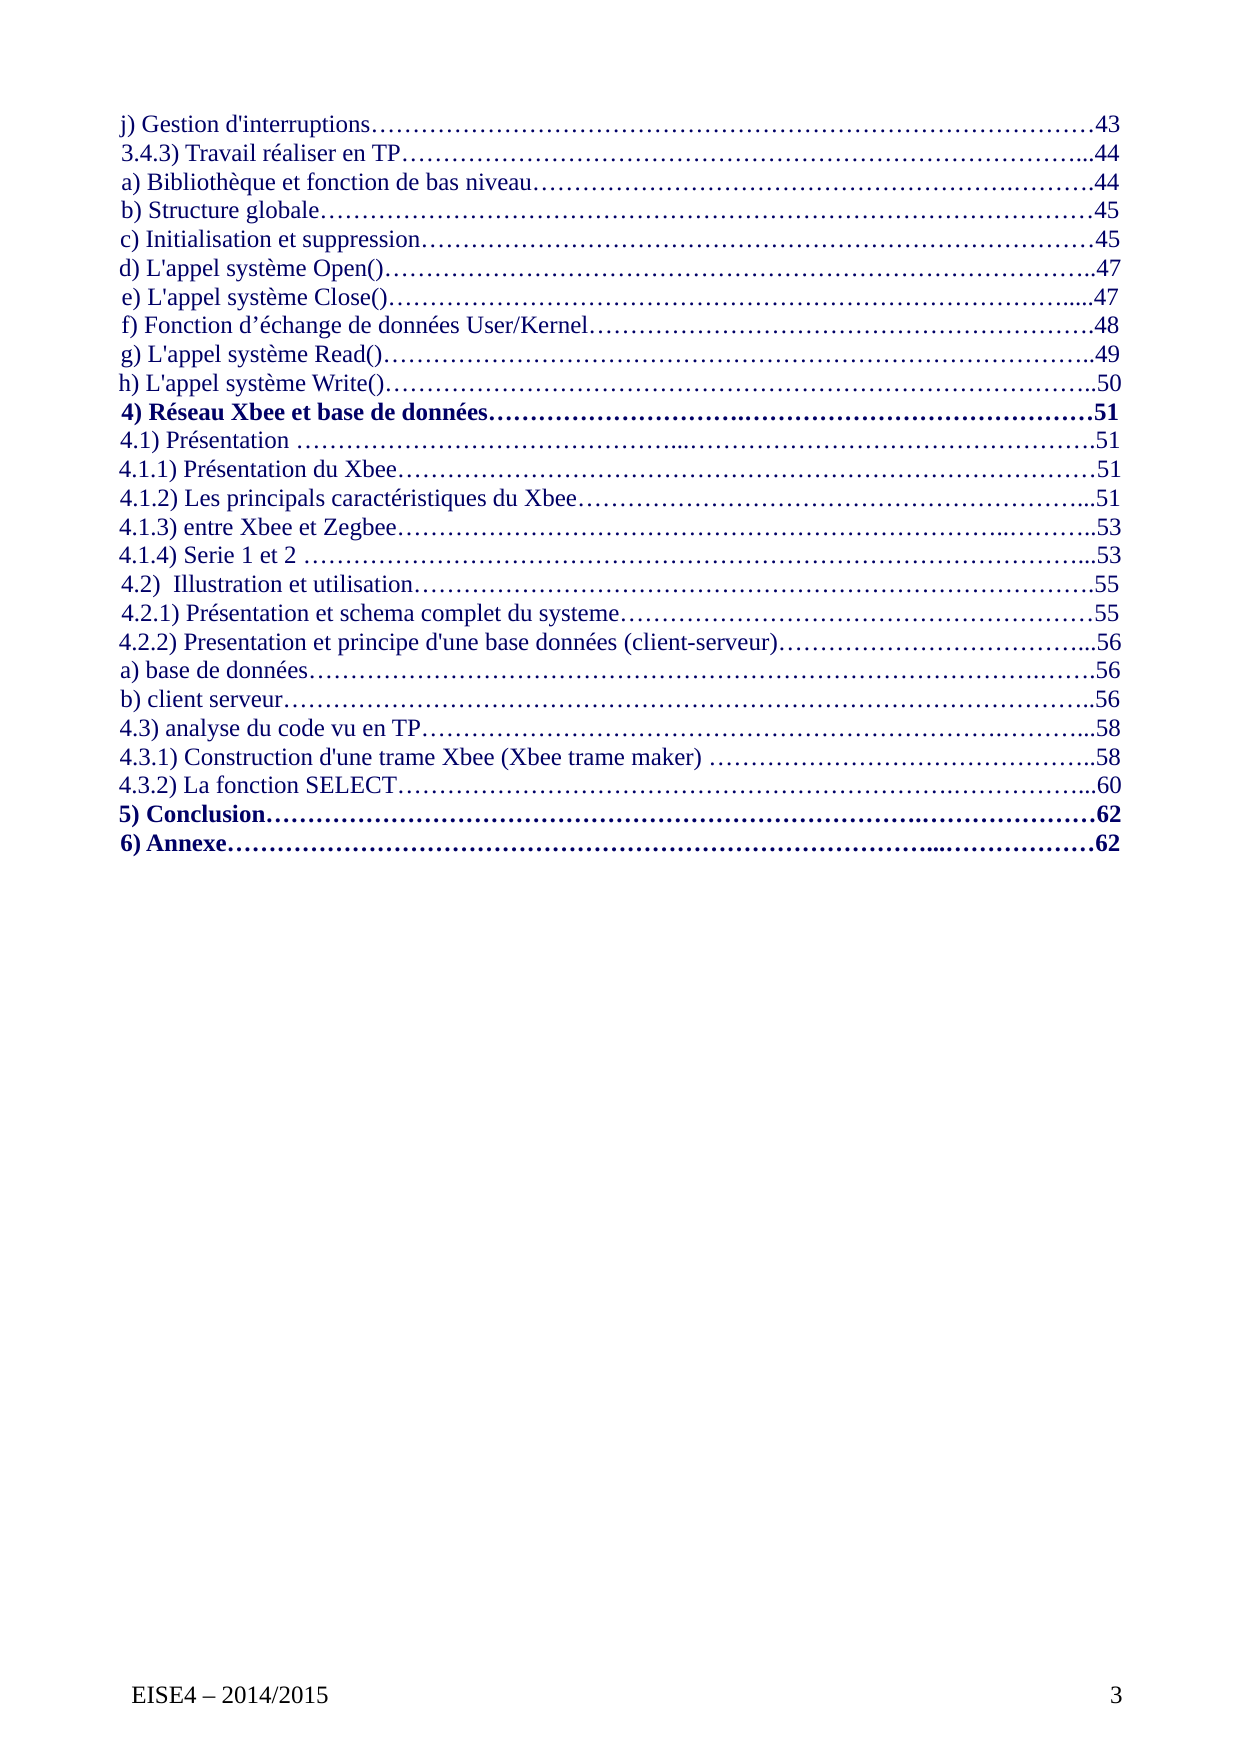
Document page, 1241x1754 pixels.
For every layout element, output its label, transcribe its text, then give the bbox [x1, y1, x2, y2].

text 4.3) analyse du code vu en TP…………………………………………………………….………...58 [118, 713, 1122, 742]
text h) L'appel système Write()…………………………………………………………………………..50 [118, 368, 1122, 397]
text 4.3.1) Construction d'une trame Xbee (Xbee trame maker) ………………………………………..58 [118, 742, 1122, 771]
text 4.3.2) La fonction SELECT………………………………………………………….……………...60 [118, 771, 1122, 799]
text b) Structure globale…………………………………………………………………………………45 [118, 196, 1122, 224]
text 5) Conclusion…………………………………………………………………….…………………62 [118, 799, 1122, 828]
text 4.2.1) Présentation et schema complet du systeme…………………………………………………55 [118, 598, 1122, 627]
text 4.1.2) Les principals caractéristiques du Xbee……………………………………………………...51 [118, 483, 1122, 512]
text 4) Réseau Xbee et base de données………………………….……………………………………51 [118, 397, 1122, 426]
text 4.1.3) entre Xbee et Zegbee………………………………………………………………..………..53 [118, 512, 1122, 541]
text a) Bibliothèque et fonction de bas niveau………………………………………………….……….44 [118, 167, 1122, 196]
text a) base de données…………………………………………………………………………….…….56 [118, 656, 1122, 684]
text b) client serveur……………………………………………………………………………………..56 [118, 684, 1122, 713]
text d) L'appel système Open()…………………………………………………………………………..47 [118, 253, 1122, 282]
text 4.2) Illustration et utilisation……………………………………………………………………….55 [118, 569, 1122, 598]
text g) L'appel système Read()…………………………………………………………………………..49 [118, 339, 1122, 368]
text 3.4.3) Travail réaliser en TP………………………………………………………………………...44 [118, 138, 1122, 167]
text 4.1.4) Serie 1 et 2 …………………………………………………………………………………...53 [118, 541, 1122, 569]
text e) L'appel système Close()……………………………………………………………………….....47 [118, 282, 1122, 311]
text f) Fonction d’échange de données User/Kernel…………………………………………………….48 [118, 311, 1122, 339]
text 4.1) Présentation ………………………………………...………………………………………….51 [118, 426, 1122, 454]
text c) Initialisation et suppression………………………………………………………………………45 [118, 224, 1122, 253]
text 6) Annexe…………………………………………………………………………...………………62 [118, 828, 1122, 857]
text 4.2.2) Presentation et principe d'une base données (client-serveur)………………………………...56 [118, 627, 1122, 656]
text 4.1.1) Présentation du Xbee…………………………………………………………………………51 [118, 454, 1122, 483]
text j) Gestion d'interruptions……………………………………………………………………………43 [118, 109, 1122, 138]
